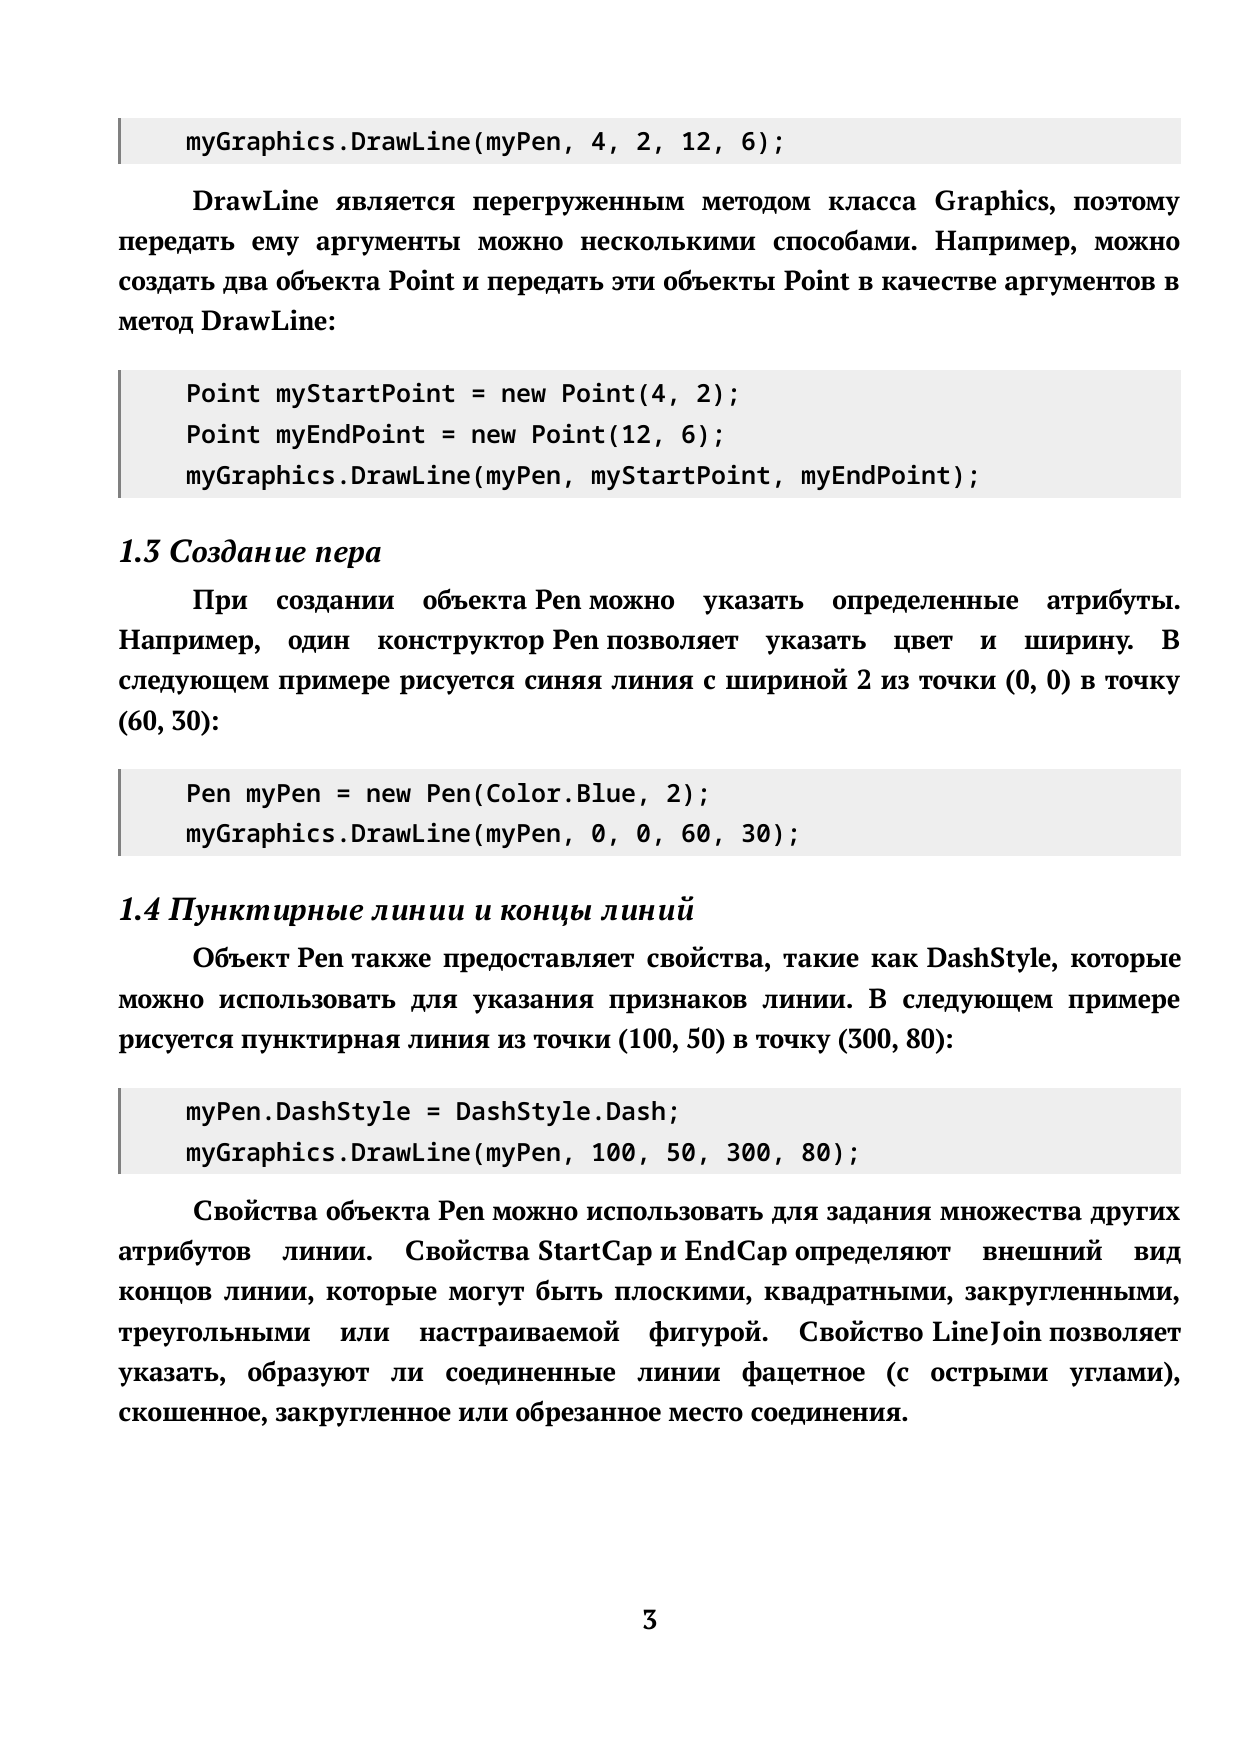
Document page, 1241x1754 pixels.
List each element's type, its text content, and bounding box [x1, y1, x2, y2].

text Pen myPen = new Pen(Color.Blue, 2); [121, 769, 1181, 809]
text myGraphics.DrawLine(myPen, 100, 50, 300, 80); [121, 1128, 1181, 1174]
text При создании объекта Pen можно указать определенные атрибуты. Например, один конструктор Pen позволяет указать цвет и ширину. В следующем примере рисуется синяя линия с шириной 2 из точки (0, 0) в точку (60, 30): [118, 582, 1181, 736]
text myGraphics.DrawLine(myPen, myStartPoint, myEndPoint); [121, 452, 1181, 498]
text DrawLine является перегруженным методом класса Graphics, поэтому передать ему аргументы можно несколькими способами. Например, можно создать два объекта Point и передать эти объекты Point в качестве аргументов в метод DrawLine: [118, 183, 1181, 337]
text Свойства объекта Pen можно использовать для задания множества других атрибутов линии. Свойства StartCap и EndCap определяют внешний вид концов линии, которые могут быть плоскими, квадратными, закругленными, треугольными или настраиваемой фигурой. Свойство LineJoin позволяет указать, образуют ли соединенные линии фацетное (с острыми углами), скошенное, закругленное или обрезанное место соединения. [118, 1193, 1181, 1428]
text Объект Pen также предоставляет свойства, такие как DashStyle, которые можно использовать для указания признаков линии. В следующем примере рисуется пунктирная линия из точки (100, 50) в точку (300, 80): [118, 941, 1181, 1054]
text Point myStartPoint = new Point(4, 2); [121, 370, 1181, 410]
subtitle 1.3 Создание пера [118, 531, 1181, 569]
text myGraphics.DrawLine(myPen, 4, 2, 12, 6); [121, 118, 1181, 164]
text myGraphics.DrawLine(myPen, 0, 0, 60, 30); [121, 810, 1181, 856]
text Point myEndPoint = new Point(12, 6); [121, 411, 1181, 451]
text myPen.DashStyle = DashStyle.Dash; [121, 1088, 1181, 1128]
subtitle 1.4 Пунктирные линии и концы линий [118, 889, 1181, 928]
